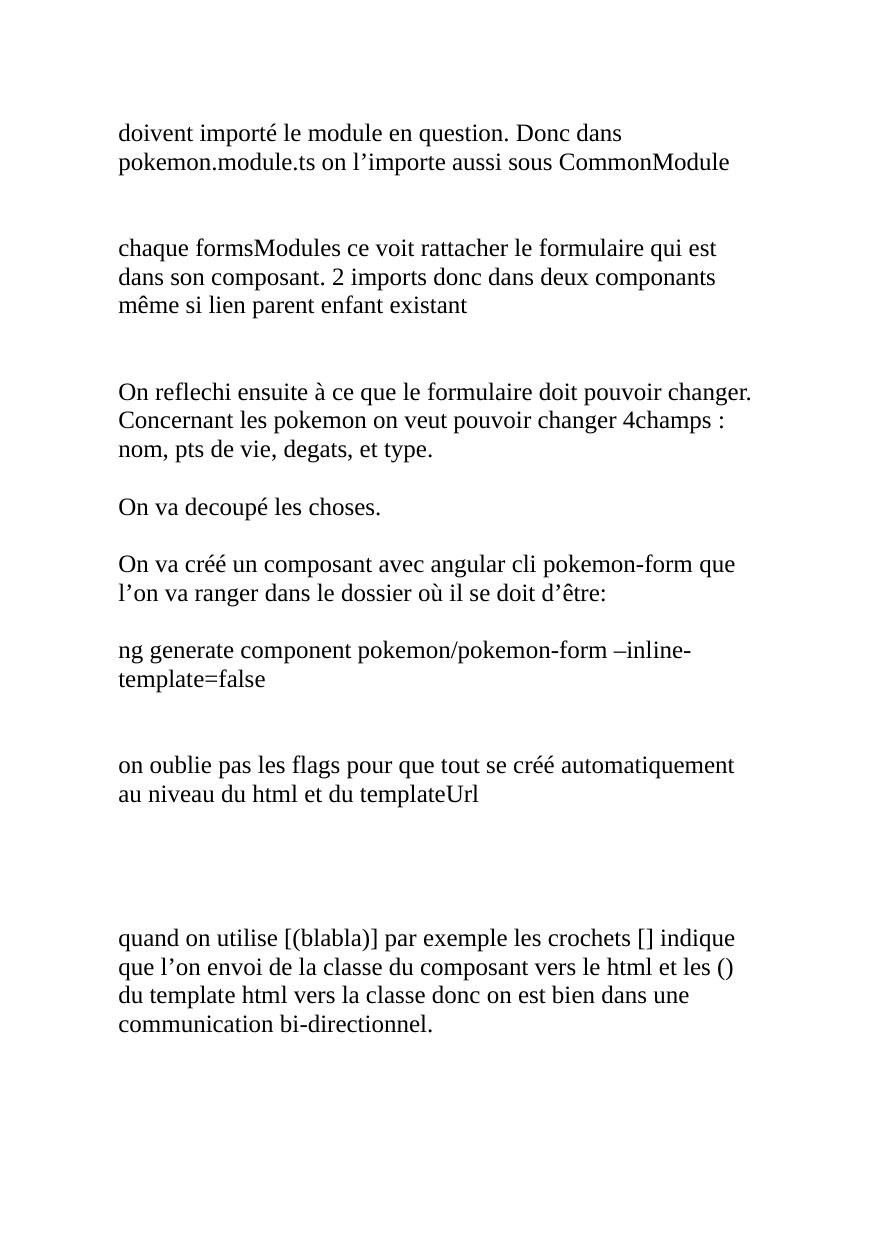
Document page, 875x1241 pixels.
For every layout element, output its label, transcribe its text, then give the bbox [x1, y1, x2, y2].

text On va decoupé les choses. [118, 492, 756, 521]
text on oublie pas les flags pour que tout se créé automatiquement au niveau du html et du templateUrl [118, 751, 756, 808]
text doivent importé le module en question. Donc dans pokemon.module.ts on l’importe aussi sous CommonModule [118, 118, 756, 176]
text On va créé un composant avec angular cli pokemon-form que l’on va ranger dans le dossier où il se doit d’être: [118, 549, 756, 607]
text chaque formsModules ce voit rattacher le formulaire qui est dans son composant. 2 imports donc dans deux componants même si lien parent enfant existant [118, 233, 756, 319]
text ng generate component pokemon/pokemon-form –inline-template=false [118, 636, 756, 693]
text quand on utilise [(blabla)] par exemple les crochets [] indique que l’on envoi de la classe du composant vers le html et les () du template html vers la classe donc on est bien dans une communication bi-directionnel. [118, 923, 756, 1038]
text On reflechi ensuite à ce que le formulaire doit pouvoir changer. Concernant les pokemon on veut pouvoir changer 4champs : nom, pts de vie, degats, et type. [118, 377, 756, 463]
